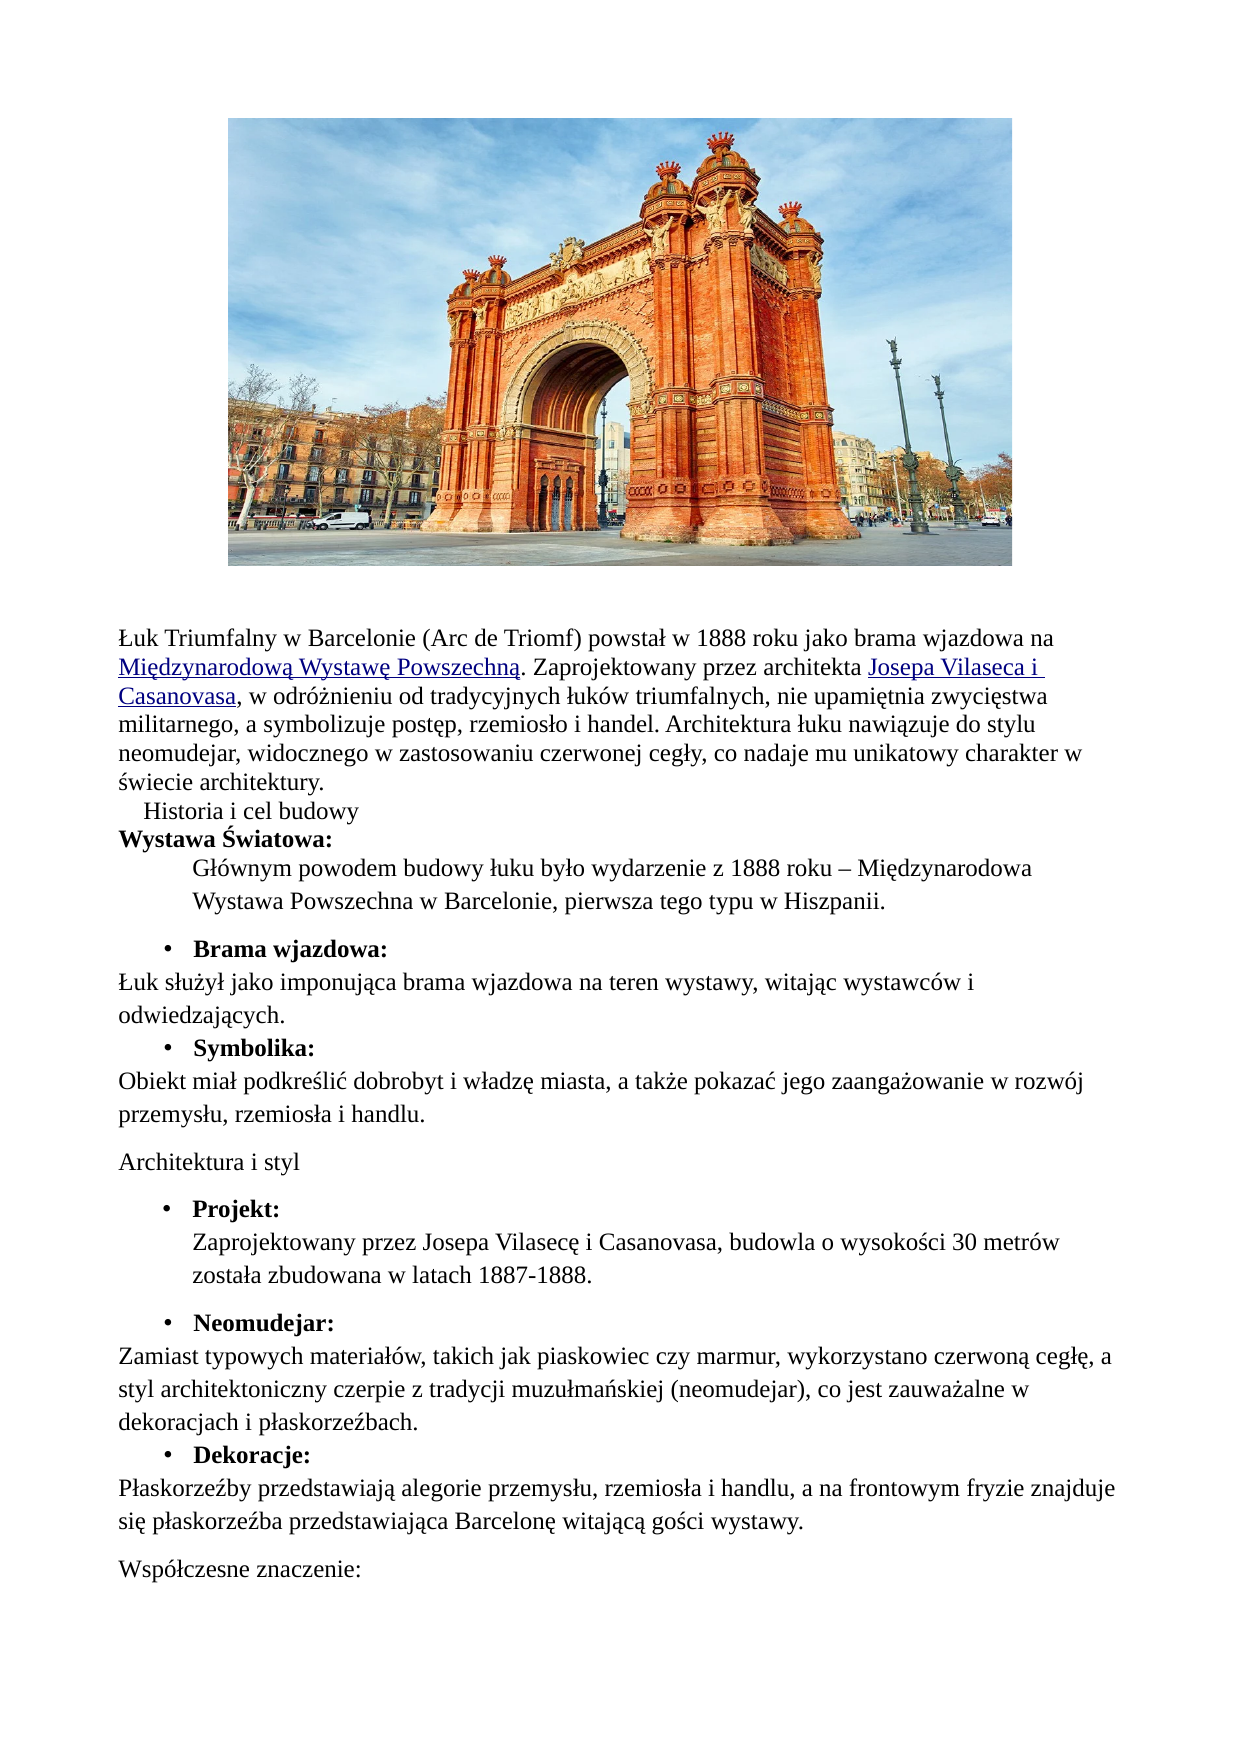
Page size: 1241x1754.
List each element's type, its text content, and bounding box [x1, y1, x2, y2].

list Brama wjazdowa: [164, 934, 1122, 963]
list Dekoracje: [164, 1440, 1122, 1469]
text Płaskorzeźby przedstawiają alegorie przemysłu, rzemiosła i handlu, a na frontowym fryzie znajduje się płaskorzeźba przedstawiająca Barcelonę witającą gości wystawy. [118, 1473, 1122, 1535]
text Współczesne znaczenie: [118, 1554, 1122, 1582]
list Neomudejar: [164, 1308, 1122, 1337]
text Zamiast typowych materiałów, takich jak piaskowiec czy marmur, wykorzystano czerwoną cegłę, a styl architektoniczny czerpie z tradycji muzułmańskiej (neomudejar), co jest zauważalne w dekoracjach i płaskorzeźbach. [118, 1341, 1122, 1436]
text Wystawa Światowa: [118, 824, 1122, 853]
list Symbolika: [164, 1033, 1122, 1062]
list Głównym powodem budowy łuku było wydarzenie z 1888 roku – Międzynarodowa Wystawa Powszechna w Barcelonie, pierwsza tego typu w Hiszpanii. [162, 853, 1122, 915]
text Obiekt miał podkreślić dobrobyt i władzę miasta, a także pokazać jego zaangażowanie w rozwój przemysłu, rzemiosła i handlu. [118, 1066, 1122, 1128]
list Projekt: [162, 1194, 1122, 1223]
list Zaprojektowany przez Josepa Vilasecę i Casanovasa, budowla o wysokości 30 metrów została zbudowana w latach 1887-1888. [162, 1227, 1122, 1289]
text Historia i cel budowy [118, 796, 1122, 824]
text Łuk służył jako imponująca brama wjazdowa na teren wystawy, witając wystawców i odwiedzających. [118, 967, 1122, 1029]
picture [228, 118, 1013, 566]
text Łuk Triumfalny w Barcelonie (Arc de Triomf) powstał w 1888 roku jako brama wjazdowa na Międzynarodową Wystawę Powszechną. Zaprojektowany przez architekta Josepa Vilaseca i Casanovasa, w odróżnieniu od tradycyjnych łuków triumfalnych, nie upamiętnia zwycięstwa militarnego, a symbolizuje postęp, rzemiosło i handel. Architektura łuku nawiązuje do stylu neomudejar, widocznego w zastosowaniu czerwonej cegły, co nadaje mu unikatowy charakter w świecie architektury. [118, 623, 1122, 796]
text Architektura i styl [118, 1147, 1122, 1175]
